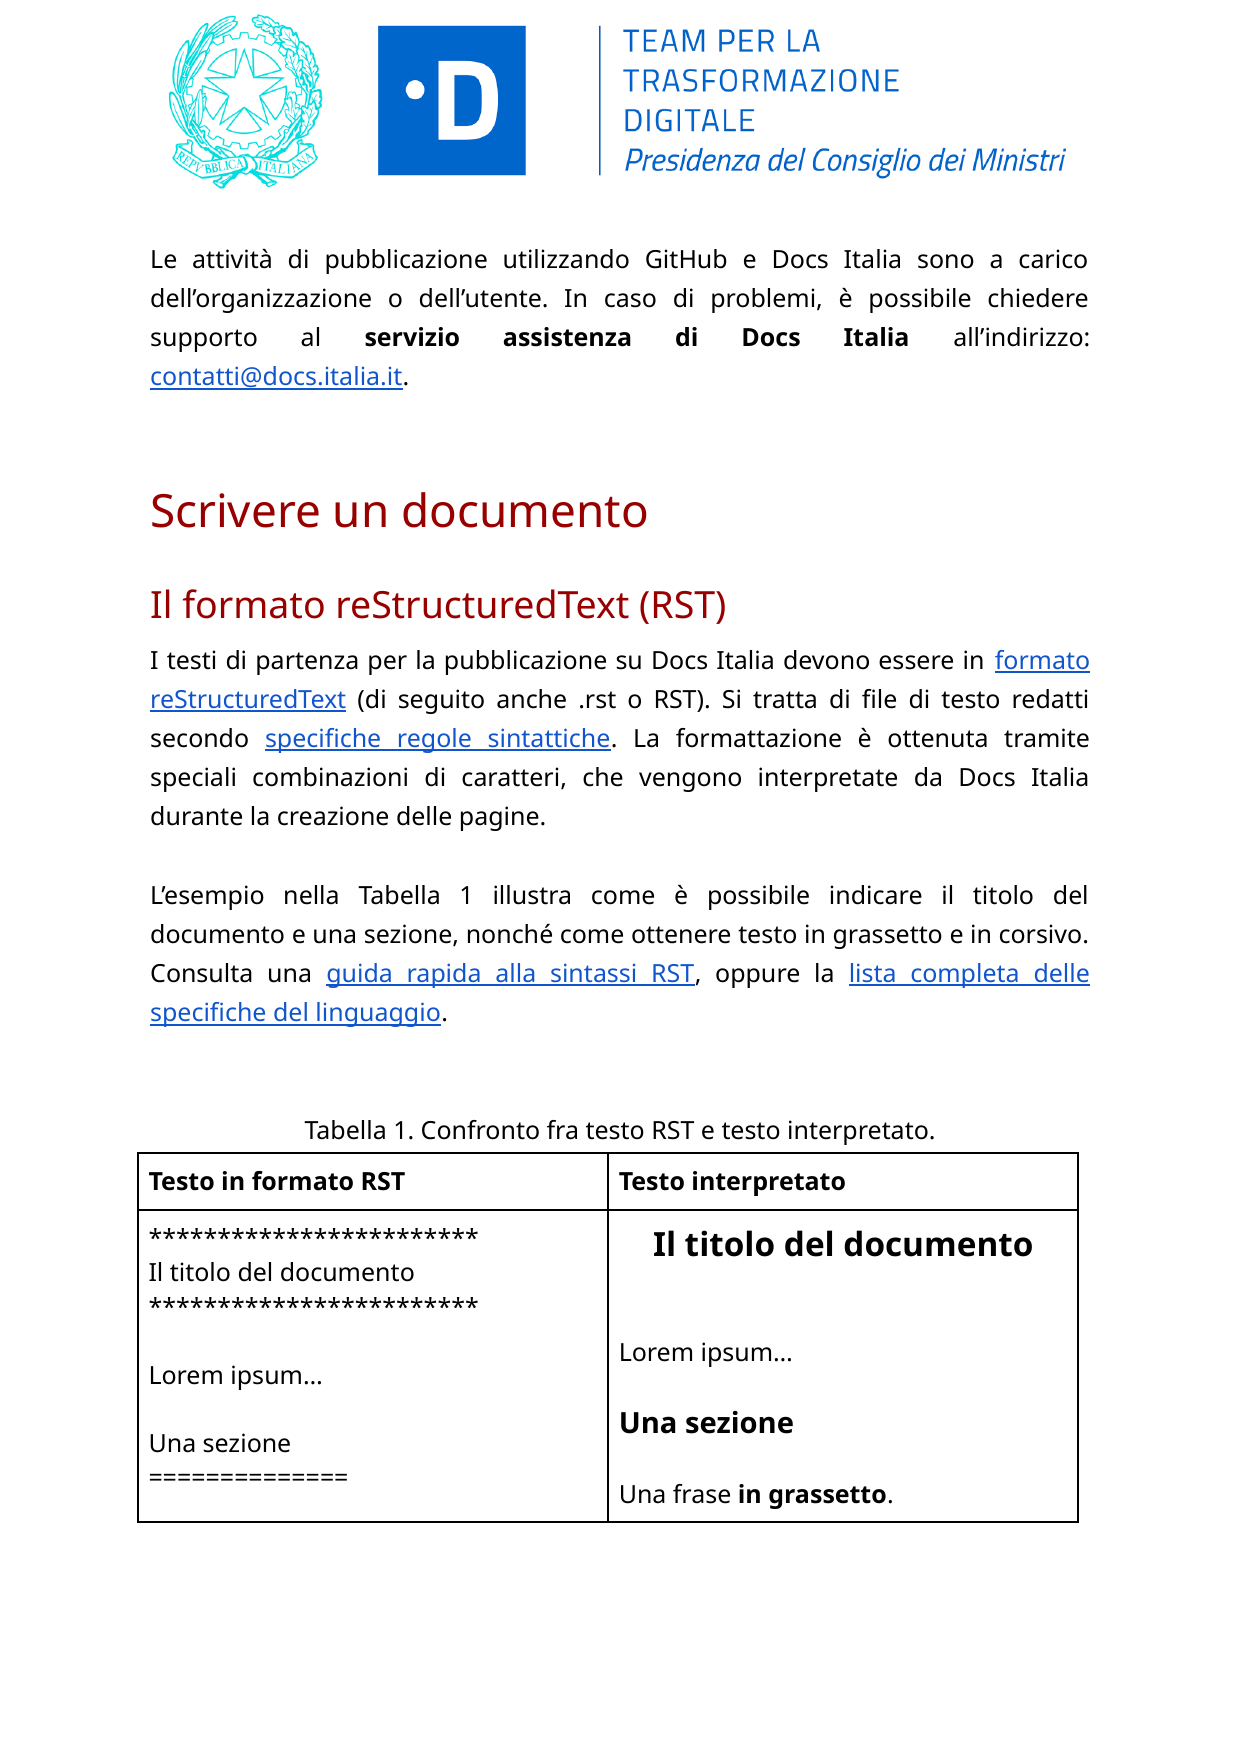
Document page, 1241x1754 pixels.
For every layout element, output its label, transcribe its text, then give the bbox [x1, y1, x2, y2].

subtitle Scrivere un documento [150, 479, 1090, 541]
subtitle Il formato reStructuredText (RST) [150, 579, 1090, 630]
text Le attività di pubblicazione utilizzando GitHub e Docs Italia sono a carico dell’organizzazione o dell’utente. In caso di problemi, è possibile chiedere supporto al servizio assistenza di Docs Italia all’indirizzo: contatti@docs.italia.it. [150, 241, 1090, 393]
table_cell Il titolo del documento Lorem ipsum… Una sezione Una frase in grassetto. [609, 1211, 1077, 1521]
text I testi di partenza per la pubblicazione su Docs Italia devono essere in formato reStructuredText (di seguito anche .rst o RST). Si tratta di file di testo redatti secondo specifiche regole sintattiche. La formattazione è ottenuta tramite speciali combinazioni di caratteri, che vengono interpretate da Docs Italia durante la creazione delle pagine. [150, 642, 1090, 833]
text L’esempio nella Tabella 1 illustra come è possibile indicare il titolo del documento e una sezione, nonché come ottenere testo in grassetto e in corsivo. Consulta una guida rapida alla sintassi RST, oppure la lista completa delle specifiche del linguaggio. [150, 877, 1090, 1029]
text Tabella 1. Confronto fra testo RST e testo interpretato. [150, 1112, 1090, 1146]
table_header Testo interpretato [609, 1154, 1077, 1208]
picture [150, 0, 1091, 203]
table_cell ************************ Il titolo del documento ************************ Lorem ipsum… Una sezione ============== [139, 1211, 607, 1521]
table_header Testo in formato RST [139, 1154, 607, 1208]
